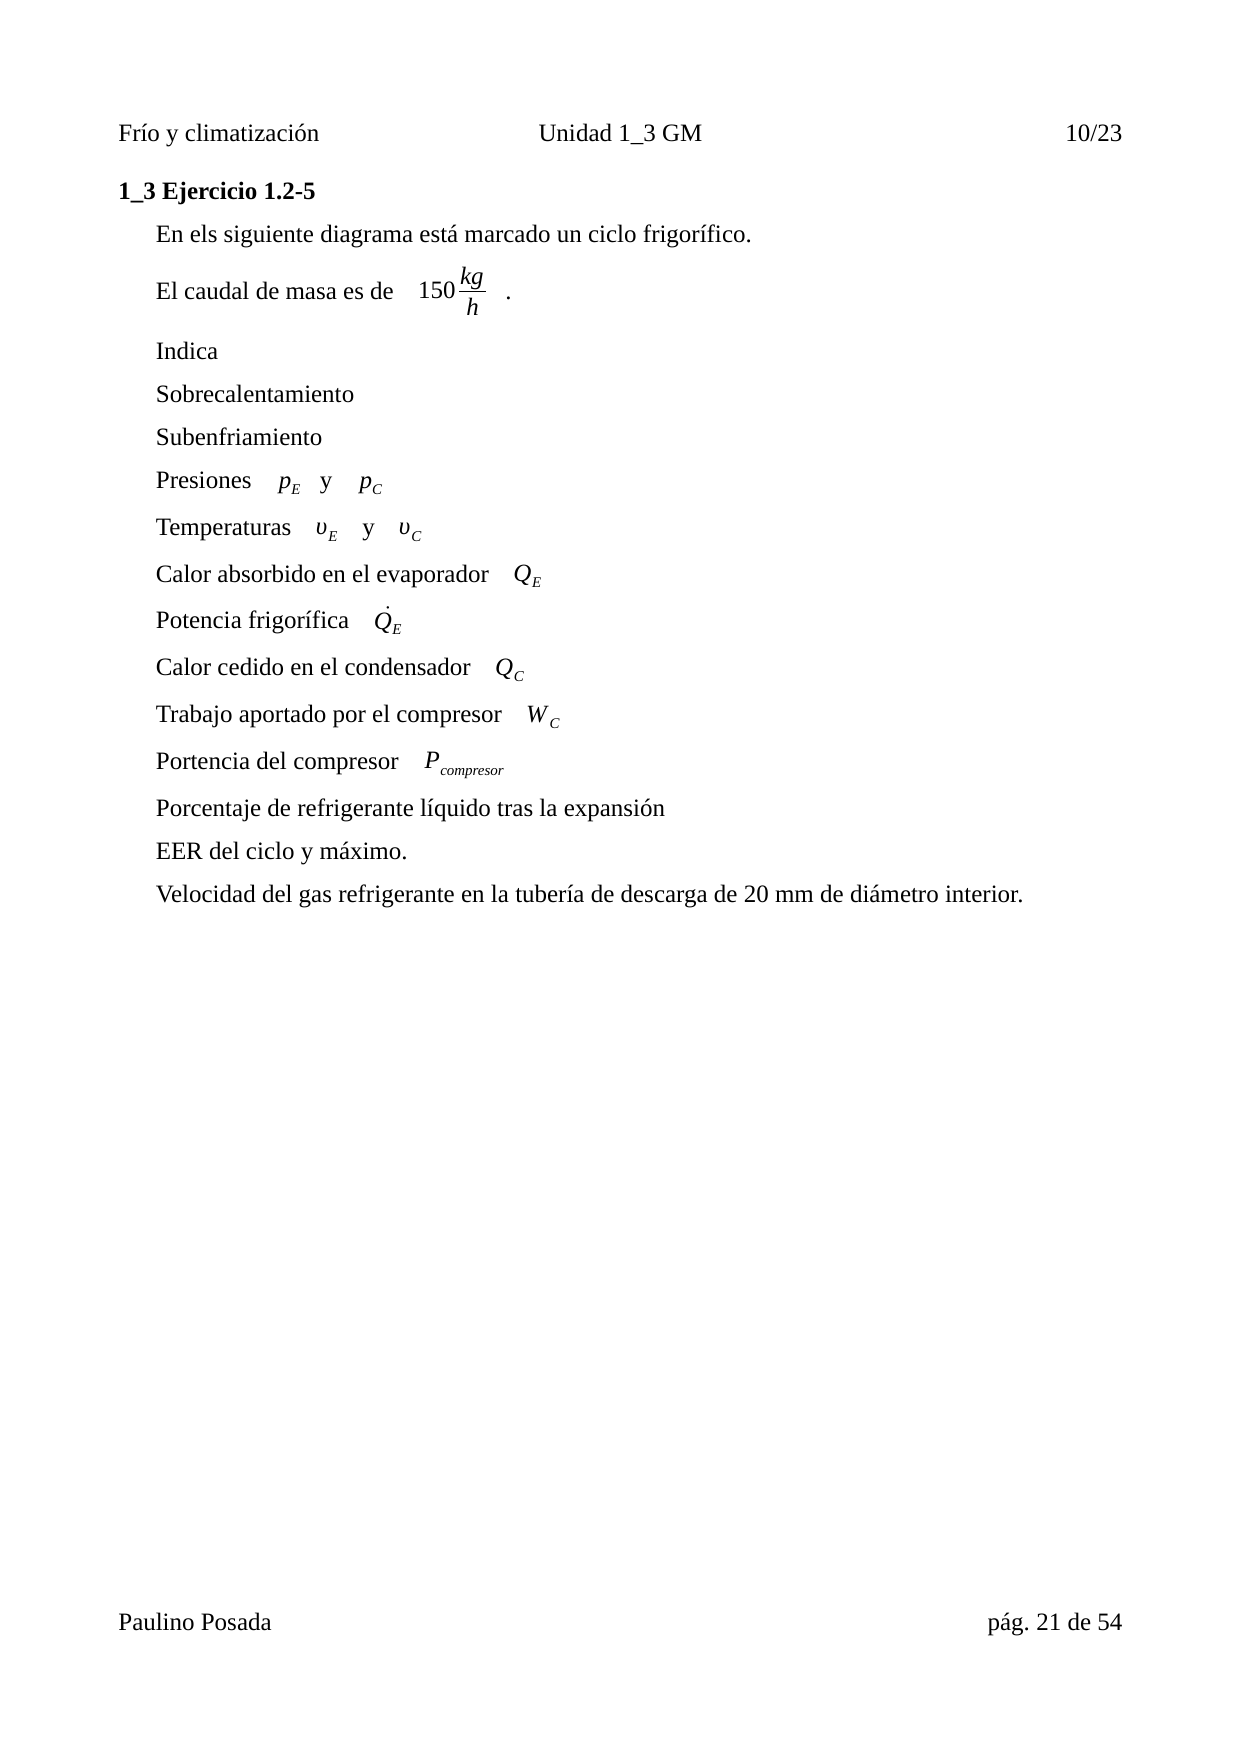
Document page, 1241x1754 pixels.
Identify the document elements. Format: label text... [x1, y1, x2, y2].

text Potencia frigorífica [156, 606, 1122, 638]
text Porcentaje de refrigerante líquido tras la expansión [156, 793, 1122, 822]
text En els siguiente diagrama está marcado un ciclo frigorífico. [156, 219, 1122, 248]
text Temperaturas y [156, 512, 1122, 544]
text Presiones y [156, 465, 1122, 498]
text El caudal de masa es de . [156, 263, 1122, 322]
text Calor absorbido en el evaporador [156, 559, 1122, 591]
text Calor cedido en el condensador [156, 652, 1122, 685]
text Portencia del compresor [156, 746, 1122, 778]
text Trabajo aportado por el compresor [156, 699, 1122, 732]
text Subenfriamiento [156, 422, 1122, 451]
text EER del ciclo y máximo. [156, 836, 1122, 865]
text Sobrecalentamiento [156, 379, 1122, 408]
text 1_3 Ejercicio 1.2-5 [118, 176, 1122, 205]
text Indica [156, 336, 1122, 365]
text Velocidad del gas refrigerante en la tubería de descarga de 20 mm de diámetro interior. [156, 879, 1122, 908]
